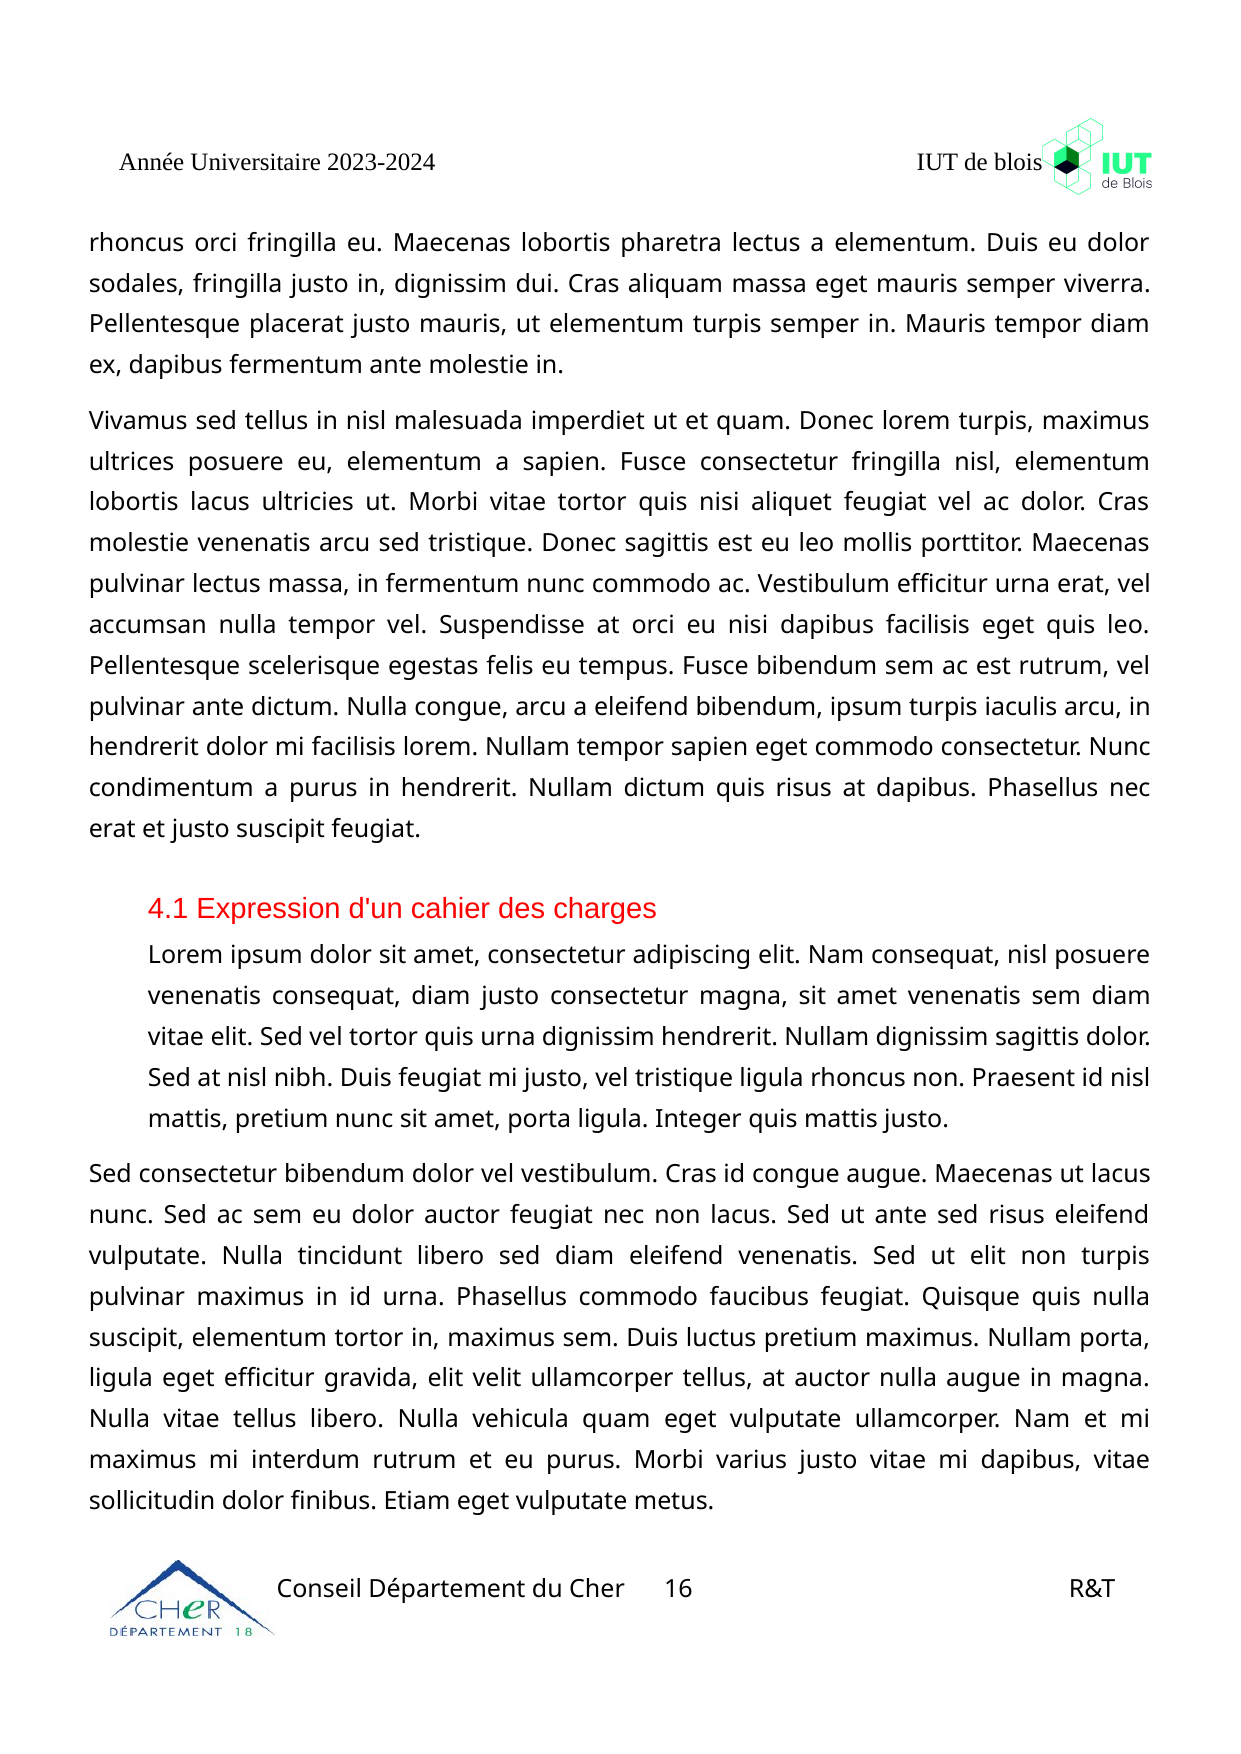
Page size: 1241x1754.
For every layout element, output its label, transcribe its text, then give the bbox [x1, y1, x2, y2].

text Vivamus sed tellus in nisl malesuada imperdiet ut et quam. Donec lorem turpis, maximus ultrices posuere eu, elementum a sapien. Fusce consectetur fringilla nisl, elementum lobortis lacus ultricies ut. Morbi vitae tortor quis nisi aliquet feugiat vel ac dolor. Cras molestie venenatis arcu sed tristique. Donec sagittis est eu leo mollis porttitor. Maecenas pulvinar lectus massa, in fermentum nunc commodo ac. Vestibulum efficitur urna erat, vel accumsan nulla tempor vel. Suspendisse at orci eu nisi dapibus facilisis eget quis leo. Pellentesque scelerisque egestas felis eu tempus. Fusce bibendum sem ac est rutrum, vel pulvinar ante dictum. Nulla congue, arcu a eleifend bibendum, ipsum turpis iaculis arcu, in hendrerit dolor mi facilisis lorem. Nullam tempor sapien eget commodo consectetur. Nunc condimentum a purus in hendrerit. Nullam dictum quis risus at dapibus. Phasellus nec erat et justo suscipit feugiat. [88, 402, 1152, 845]
text rhoncus orci fringilla eu. Maecenas lobortis pharetra lectus a elementum. Duis eu dolor sodales, fringilla justo in, dignissim dui. Cras aliquam massa eget mauris semper viverra. Pellentesque placerat justo mauris, ut elementum turpis semper in. Mauris tempor diam ex, dapibus fermentum ante molestie in. [88, 224, 1152, 381]
text Sed consectetur bibendum dolor vel vestibulum. Cras id congue augue. Maecenas ut lacus nunc. Sed ac sem eu dolor auctor feugiat nec non lacus. Sed ut ante sed risus eleifend vulputate. Nulla tincidunt libero sed diam eleifend venenatis. Sed ut elit non turpis pulvinar maximus in id urna. Phasellus commodo faucibus feugiat. Quisque quis nulla suscipit, elementum tortor in, maximus sem. Duis luctus pretium maximus. Nullam porta, ligula eget efficitur gravida, elit velit ullamcorper tellus, at auctor nulla augue in magna. Nulla vitae tellus libero. Nulla vehicula quam eget vulputate ullamcorper. Nam et mi maximus mi interdum rutrum et eu purus. Morbi varius justo vitae mi dapibus, vitae sollicitudin dolor finibus. Etiam eget vulputate metus. [88, 1156, 1152, 1517]
picture [110, 1560, 277, 1636]
text Lorem ipsum dolor sit amet, consectetur adipiscing elit. Nam consequat, nisl posuere venenatis consequat, diam justo consectetur magna, sit amet venenatis sem diam vitae elit. Sed vel tortor quis urna dignissim hendrerit. Nullam dignissim sagittis dolor. Sed at nisl nibh. Duis feugiat mi justo, vel tristique ligula rhoncus non. Praesent id nisl mattis, pretium nunc sit amet, porta ligula. Integer quis mattis justo. [148, 937, 1152, 1134]
subtitle Expression d'un cahier des charges [148, 891, 1152, 925]
picture [1042, 118, 1152, 195]
